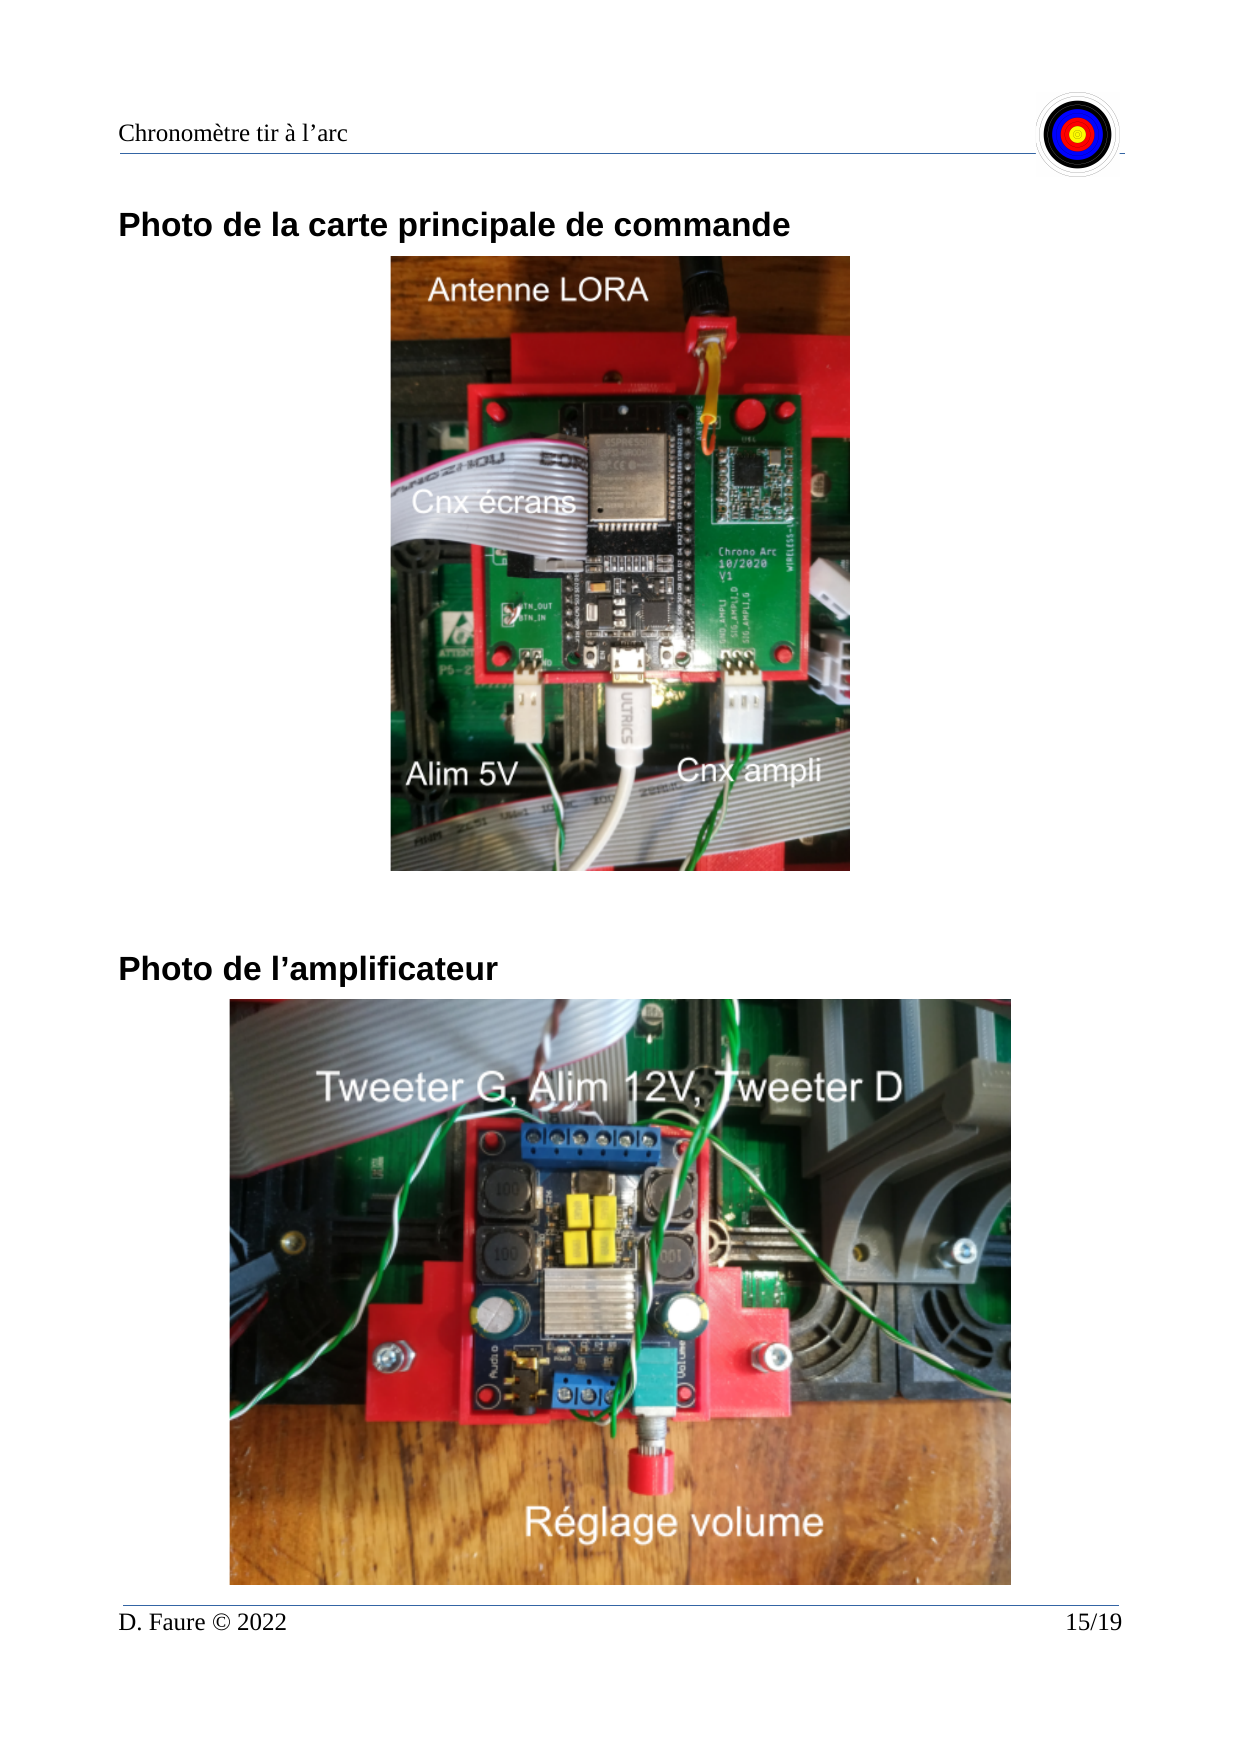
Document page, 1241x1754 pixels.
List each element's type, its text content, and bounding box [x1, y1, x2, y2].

picture [390, 256, 850, 871]
subtitle Photo de l’amplificateur [118, 949, 1122, 987]
picture [1035, 92, 1120, 177]
subtitle Photo de la carte principale de commande [118, 205, 1122, 244]
picture [229, 999, 1011, 1585]
